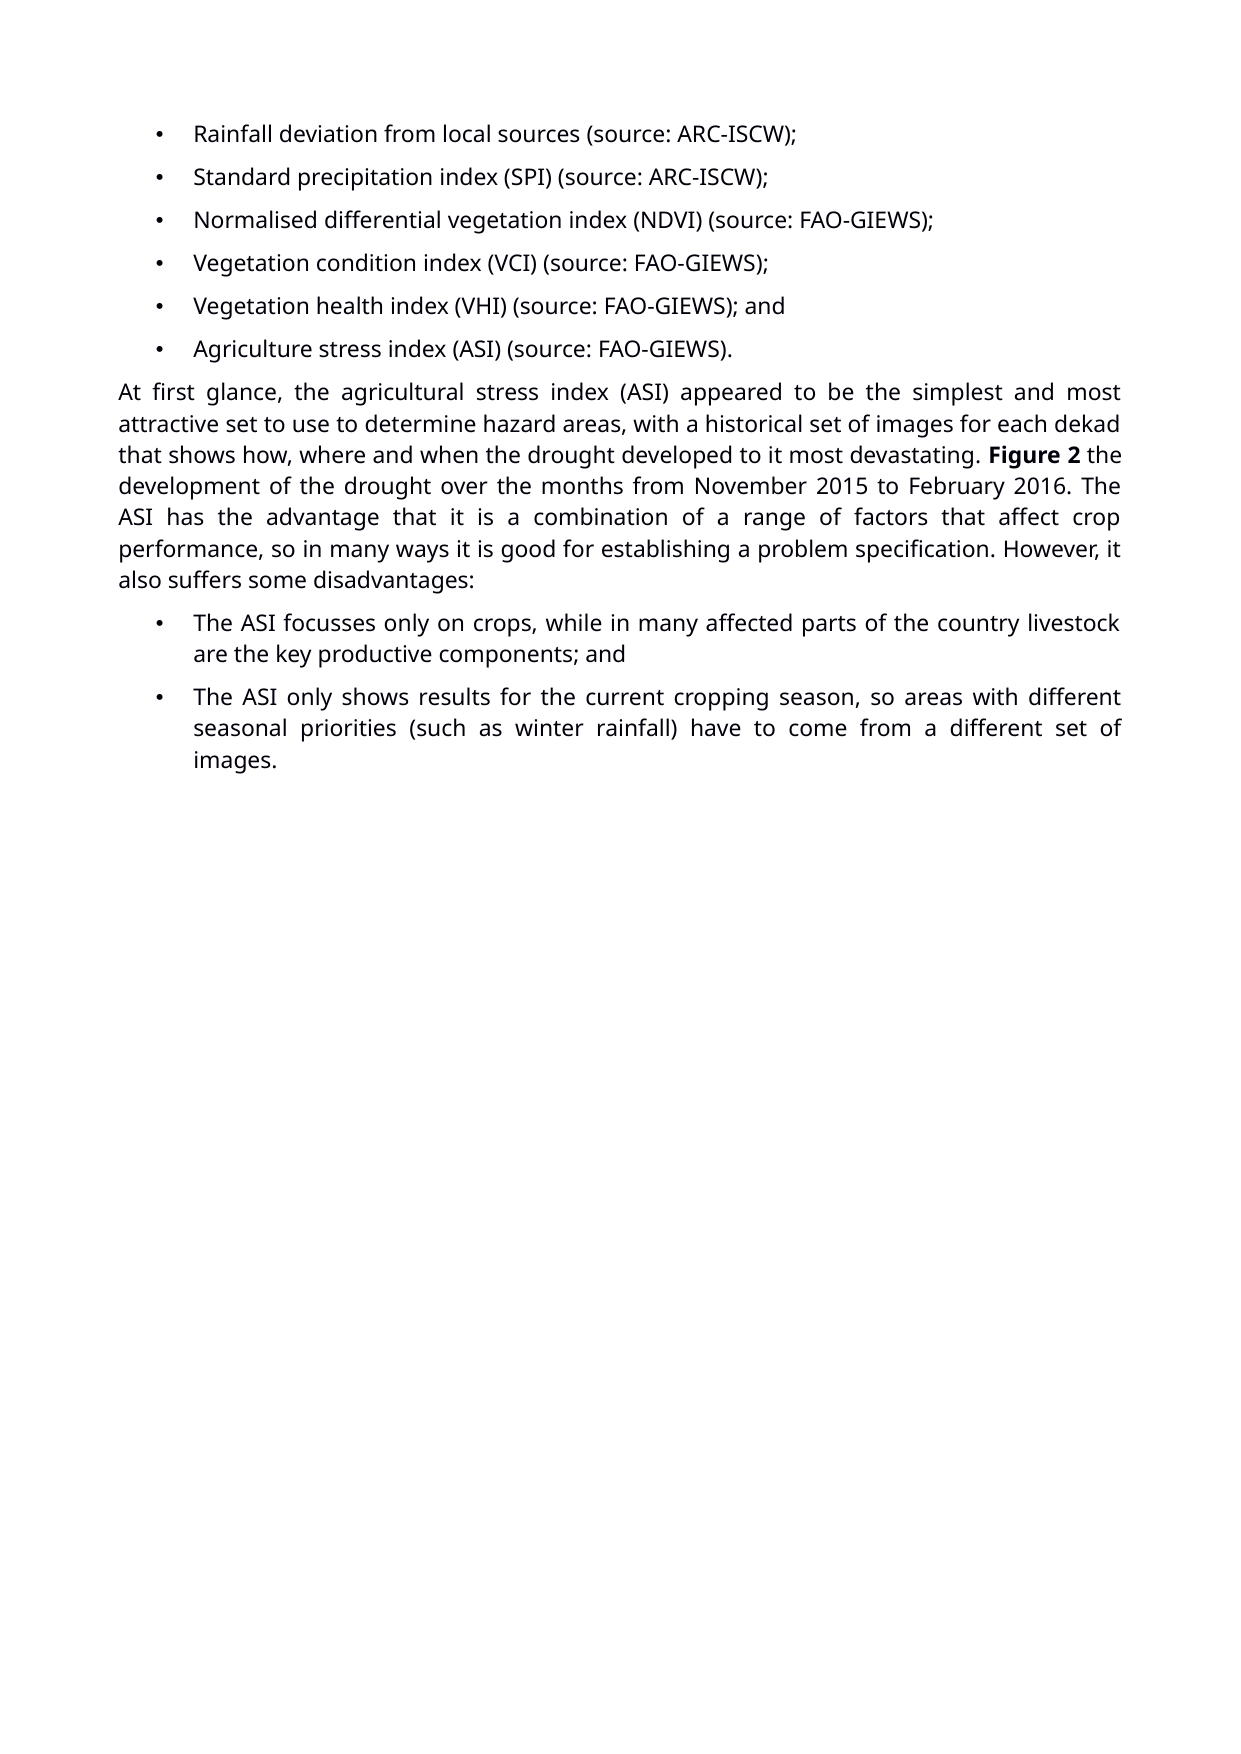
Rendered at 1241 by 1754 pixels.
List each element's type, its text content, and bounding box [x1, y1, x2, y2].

list Vegetation condition index (VCI) (source: FAO-GIEWS); [156, 247, 1122, 278]
list Standard precipitation index (SPI) (source: ARC-ISCW); [156, 161, 1122, 192]
list Vegetation health index (VHI) (source: FAO-GIEWS); and [156, 290, 1122, 321]
list Rainfall deviation from local sources (source: ARC-ISCW); [156, 118, 1122, 149]
list The ASI focusses only on crops, while in many affected parts of the country livestock are the key productive components; and [156, 607, 1122, 669]
list The ASI only shows results for the current cropping season, so areas with different seasonal priorities (such as winter rainfall) have to come from a different set of images. [156, 681, 1122, 775]
list Agriculture stress index (ASI) (source: FAO-GIEWS). [156, 333, 1122, 364]
list Normalised differential vegetation index (NDVI) (source: FAO-GIEWS); [156, 204, 1122, 235]
text At first glance, the agricultural stress index (ASI) appeared to be the simplest and most attractive set to use to determine hazard areas, with a historical set of images for each dekad that shows how, where and when the drought developed to it most devastating. Figure 2 the development of the drought over the months from November 2015 to February 2016. The ASI has the advantage that it is a combination of a range of factors that affect crop performance, so in many ways it is good for establishing a problem specification. However, it also suffers some disadvantages: [118, 376, 1122, 595]
